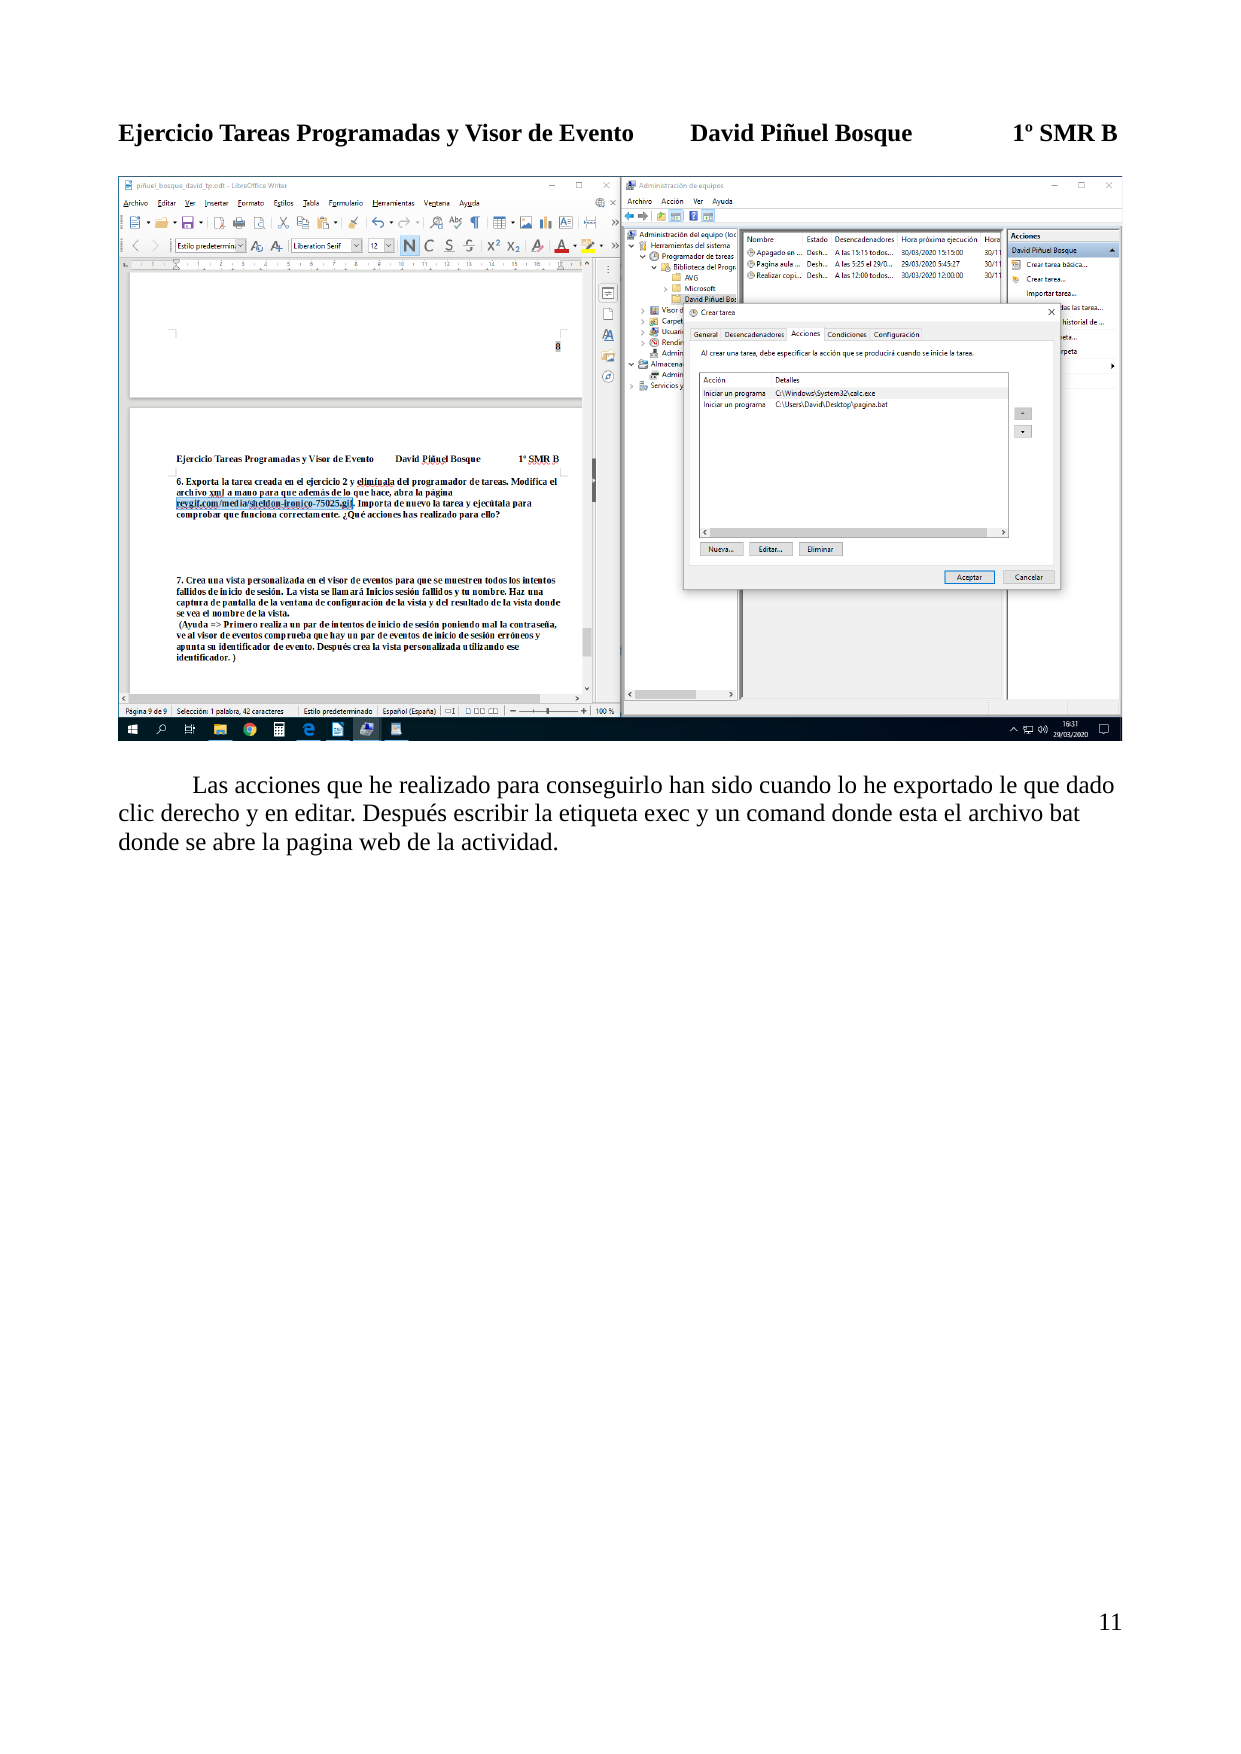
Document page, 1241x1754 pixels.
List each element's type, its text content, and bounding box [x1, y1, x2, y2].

picture [118, 176, 1123, 741]
text Las acciones que he realizado para conseguirlo han sido cuando lo he exportado le que dado clic derecho y en editar. Después escribir la etiqueta exec y un comand donde esta el archivo bat donde se abre la pagina web de la actividad. [118, 770, 1122, 856]
